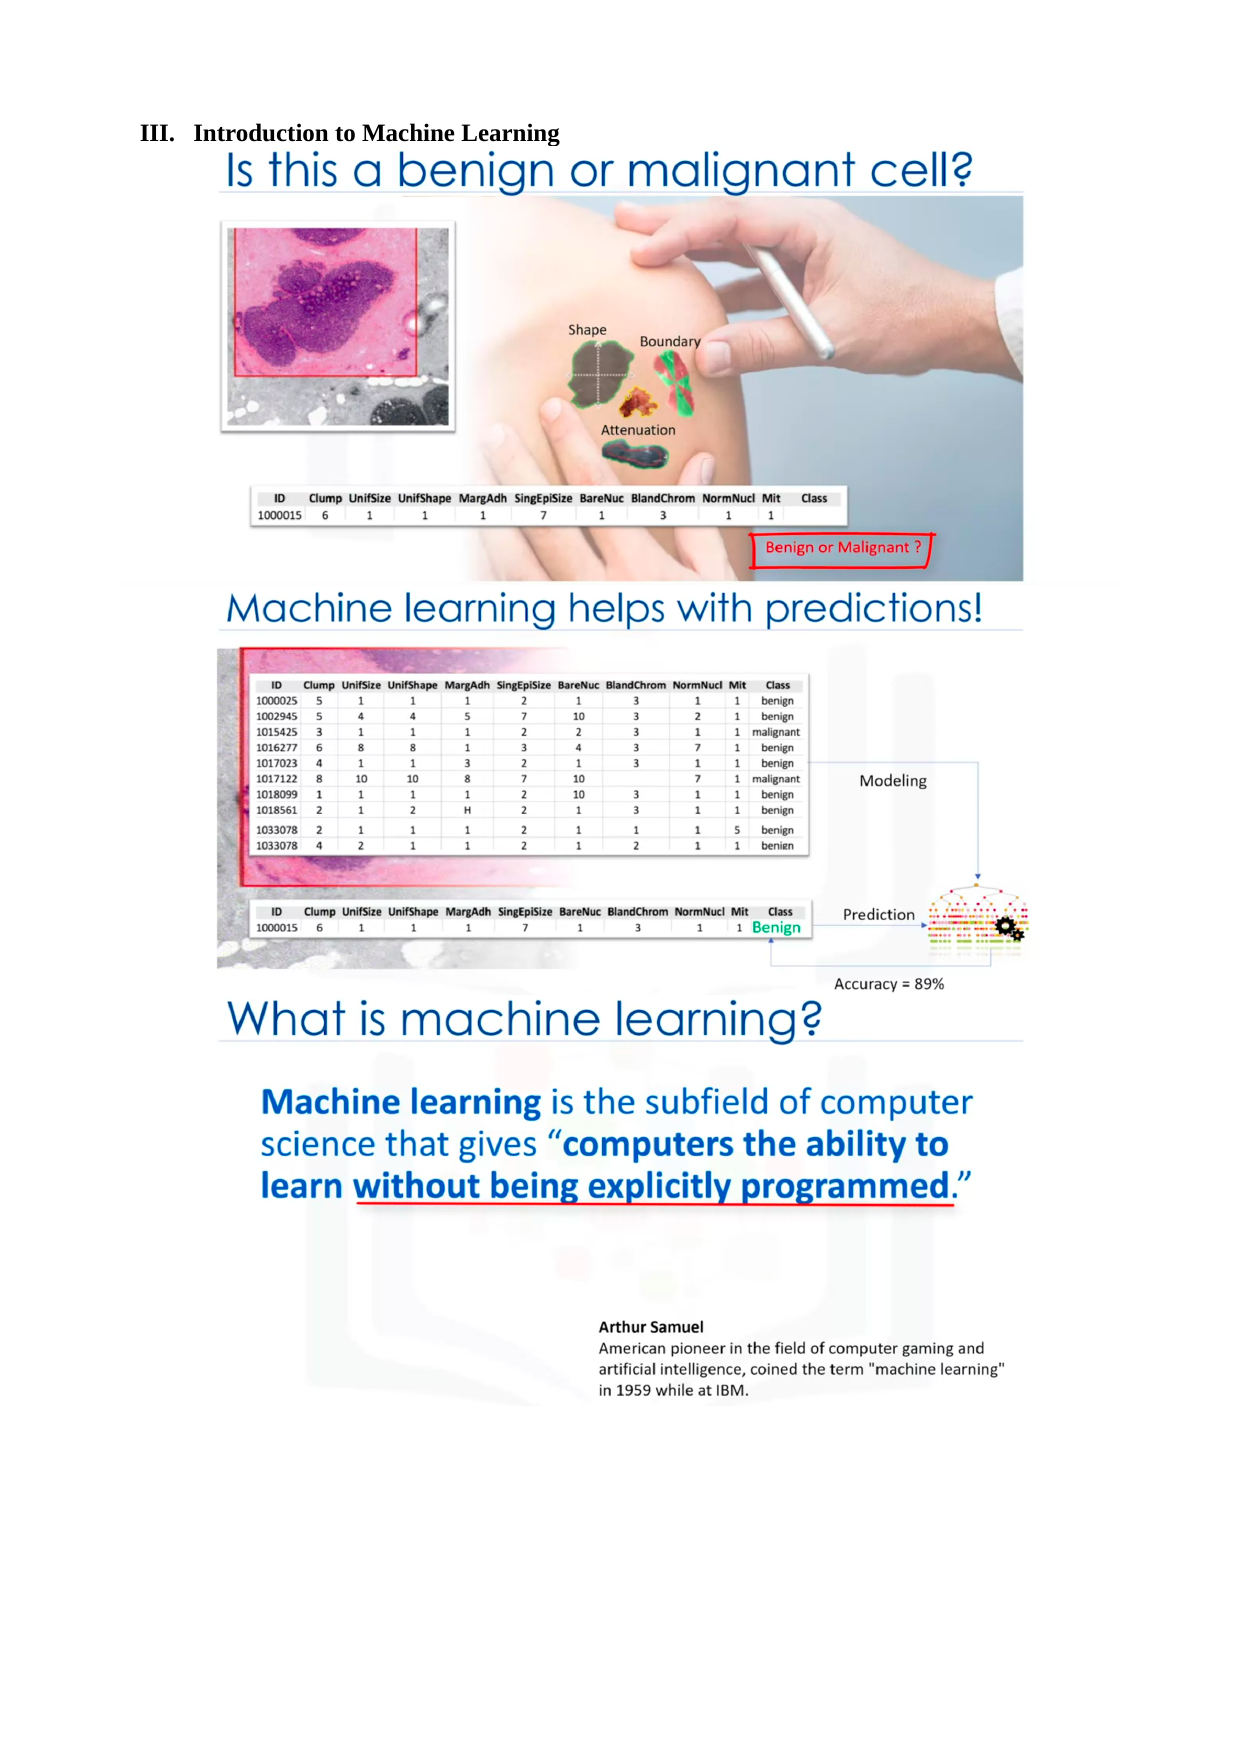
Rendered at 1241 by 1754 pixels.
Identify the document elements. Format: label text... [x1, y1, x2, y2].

picture [118, 146, 1123, 1406]
list Introduction to Machine Learning [175, 118, 1122, 146]
